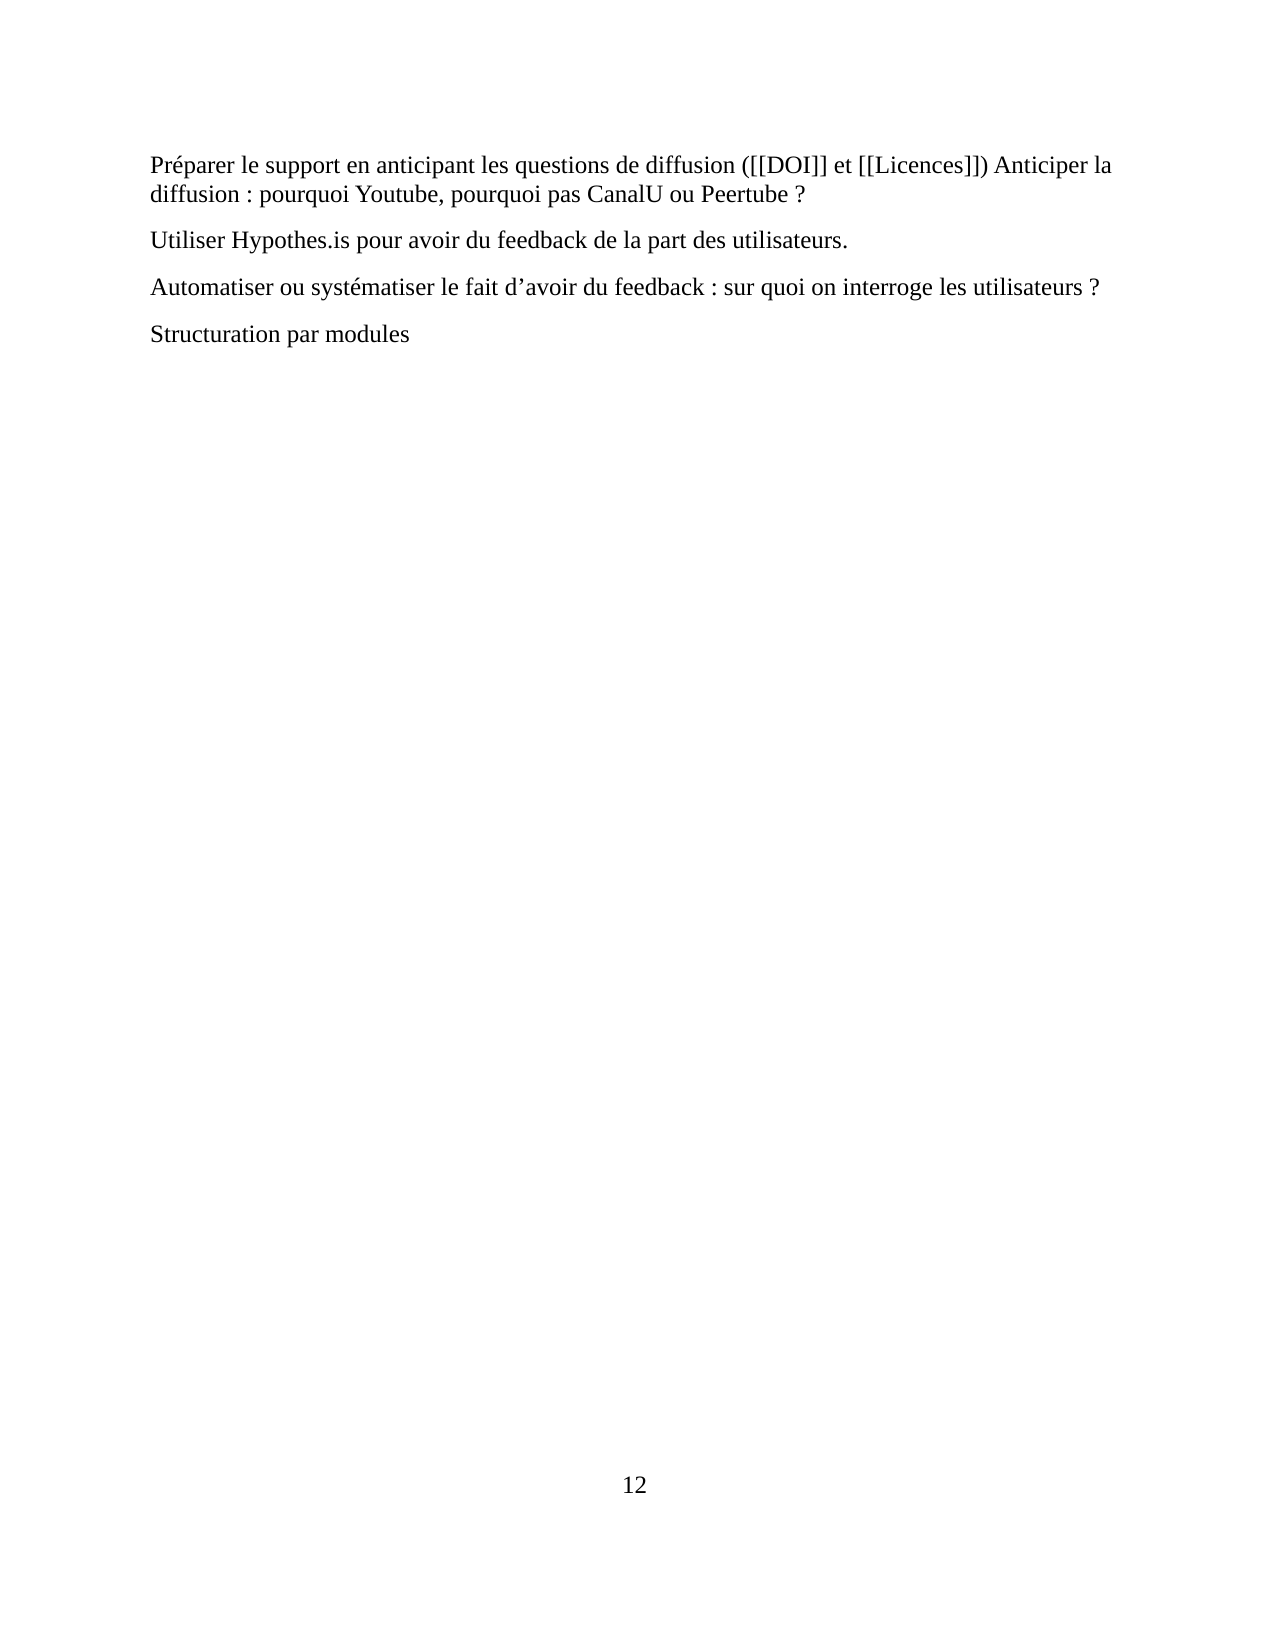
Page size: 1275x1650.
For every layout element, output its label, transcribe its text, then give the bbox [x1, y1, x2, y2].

text Automatiser ou systématiser le fait d’avoir du feedback : sur quoi on interroge les utilisateurs ? [150, 272, 1125, 301]
text Utiliser Hypothes.is pour avoir du feedback de la part des utilisateurs. [150, 225, 1125, 254]
text Préparer le support en anticipant les questions de diffusion ([[DOI]] et [[Licences]]) Anticiper la diffusion : pourquoi Youtube, pourquoi pas CanalU ou Peertube ? [150, 150, 1125, 207]
text Structuration par modules [150, 319, 1125, 347]
